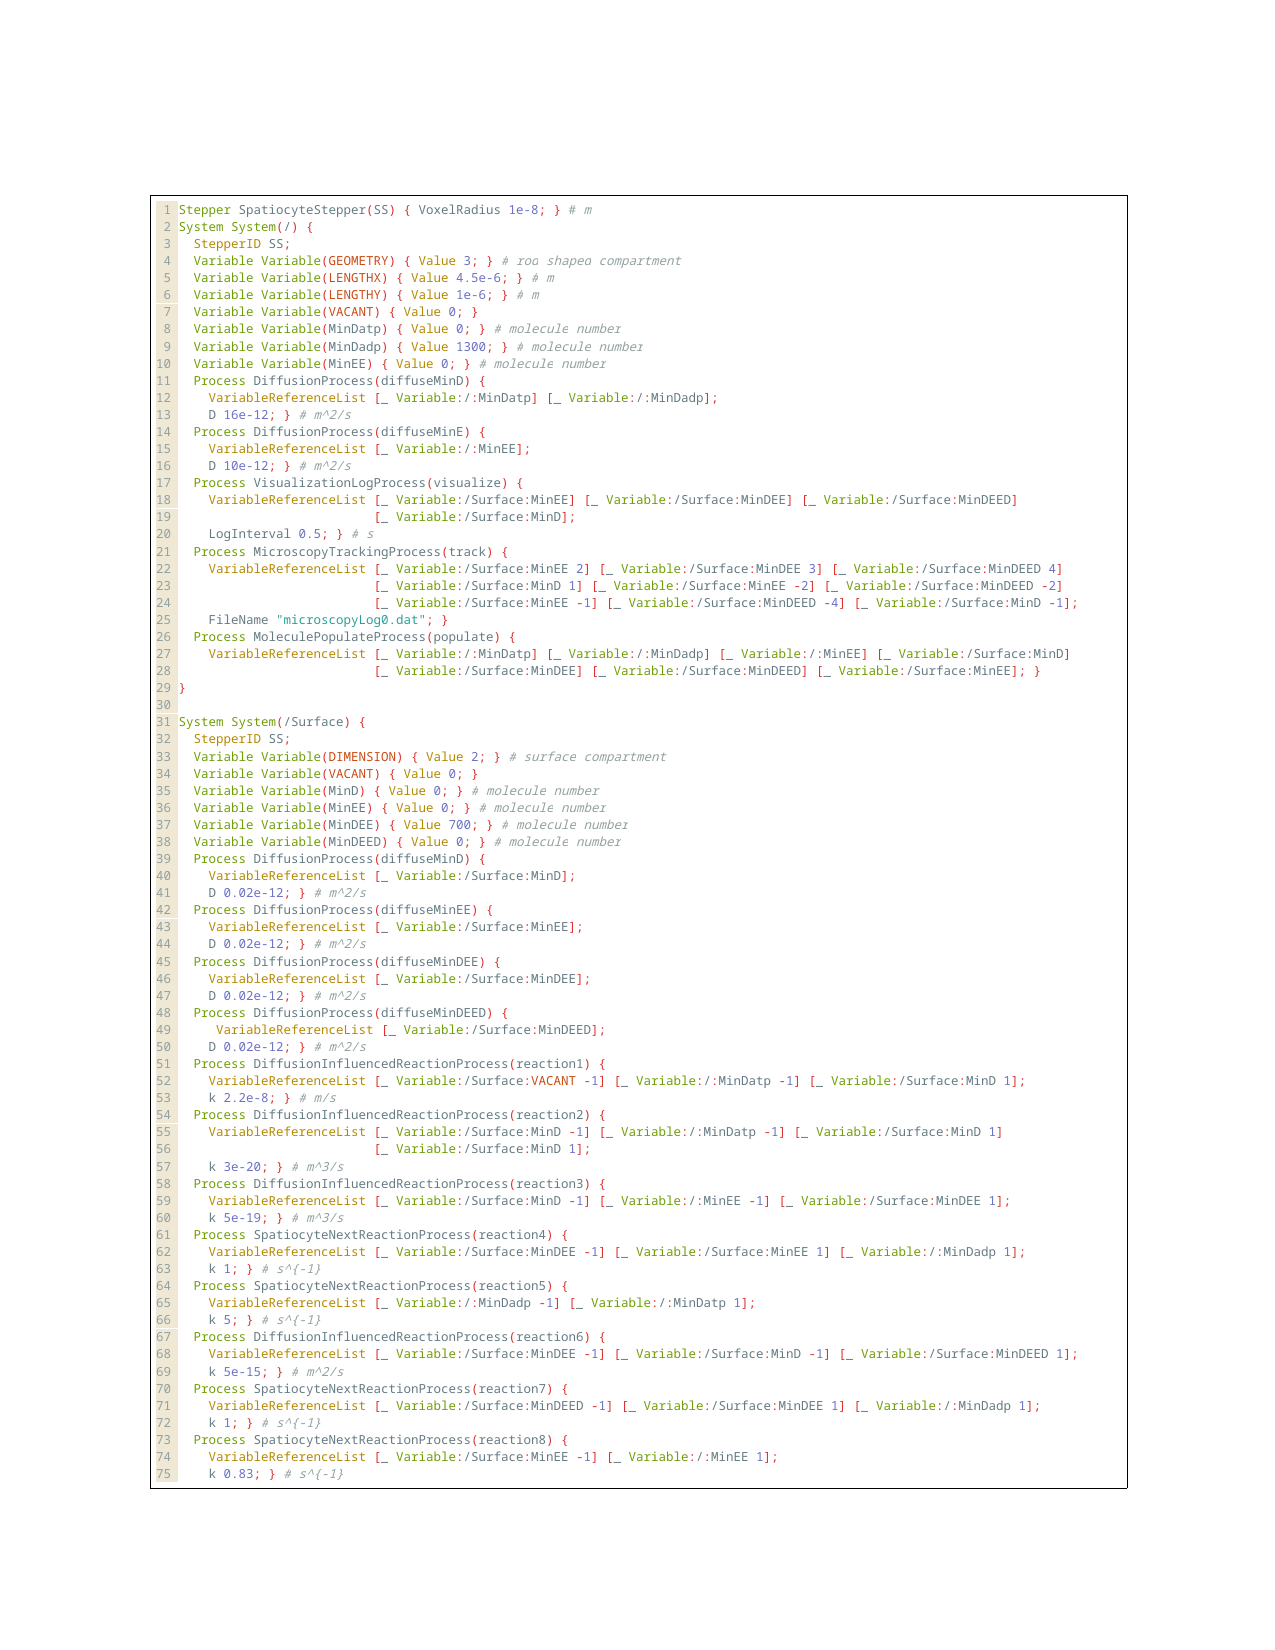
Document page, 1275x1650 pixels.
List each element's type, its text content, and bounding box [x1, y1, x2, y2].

table_header 1 Stepper SpatiocyteStepper(SS) { VoxelRadius 1e-8; } # m 2 System System(/) { 3 StepperID SS; 4 Variable Variable(GEOMETRY) { Value 3; } # rod shaped compartment 5 Variable Variable(LENGTHX) { Value 4.5e-6; } # m 6 Variable Variable(LENGTHY) { Value 1e-6; } # m 7 Variable Variable(VACANT) { Value 0; } 8 Variable Variable(MinDatp) { Value 0; } # molecule number 9 Variable Variable(MinDadp) { Value 1300; } # molecule number 10 Variable Variable(MinEE) { Value 0; } # molecule number 11 Process DiffusionProcess(diffuseMinD) { 12 VariableReferenceList [_ Variable:/:MinDatp] [_ Variable:/:MinDadp]; 13 D 16e-12; } # m^2/s 14 Process DiffusionProcess(diffuseMinE) { 15 VariableReferenceList [_ Variable:/:MinEE]; 16 D 10e-12; } # m^2/s 17 Process VisualizationLogProcess(visualize) { 18 VariableReferenceList [_ Variable:/Surface:MinEE] [_ Variable:/Surface:MinDEE] [_ Variable:/Surface:MinDEED] 19 [_ Variable:/Surface:MinD]; 20 LogInterval 0.5; } # s 21 Process MicroscopyTrackingProcess(track) { 22 VariableReferenceList [_ Variable:/Surface:MinEE 2] [_ Variable:/Surface:MinDEE 3] [_ Variable:/Surface:MinDEED 4] 23 [_ Variable:/Surface:MinD 1] [_ Variable:/Surface:MinEE -2] [_ Variable:/Surface:MinDEED -2] 24 [_ Variable:/Surface:MinEE -1] [_ Variable:/Surface:MinDEED -4] [_ Variable:/Surface:MinD -1]; 25 FileName "microscopyLog0.dat"; } 26 Process MoleculePopulateProcess(populate) { 27 VariableReferenceList [_ Variable:/:MinDatp] [_ Variable:/:MinDadp] [_ Variable:/:MinEE] [_ Variable:/Surface:MinD] 28 [_ Variable:/Surface:MinDEE] [_ Variable:/Surface:MinDEED] [_ Variable:/Surface:MinEE]; } 29 } 30 31 System System(/Surface) { 32 StepperID SS; 33 Variable Variable(DIMENSION) { Value 2; } # surface compartment 34 Variable Variable(VACANT) { Value 0; } 35 Variable Variable(MinD) { Value 0; } # molecule number 36 Variable Variable(MinEE) { Value 0; } # molecule number 37 Variable Variable(MinDEE) { Value 700; } # molecule number 38 Variable Variable(MinDEED) { Value 0; } # molecule number 39 Process DiffusionProcess(diffuseMinD) { 40 VariableReferenceList [_ Variable:/Surface:MinD]; 41 D 0.02e-12; } # m^2/s 42 Process DiffusionProcess(diffuseMinEE) { 43 VariableReferenceList [_ Variable:/Surface:MinEE]; 44 D 0.02e-12; } # m^2/s 45 Process DiffusionProcess(diffuseMinDEE) { 46 VariableReferenceList [_ Variable:/Surface:MinDEE]; 47 D 0.02e-12; } # m^2/s 48 Process DiffusionProcess(diffuseMinDEED) { 49 VariableReferenceList [_ Variable:/Surface:MinDEED]; 50 D 0.02e-12; } # m^2/s 51 Process DiffusionInfluencedReactionProcess(reaction1) { 52 VariableReferenceList [_ Variable:/Surface:VACANT -1] [_ Variable:/:MinDatp -1] [_ Variable:/Surface:MinD 1]; 53 k 2.2e-8; } # m/s 54 Process DiffusionInfluencedReactionProcess(reaction2) { 55 VariableReferenceList [_ Variable:/Surface:MinD -1] [_ Variable:/:MinDatp -1] [_ Variable:/Surface:MinD 1] 56 [_ Variable:/Surface:MinD 1]; 57 k 3e-20; } # m^3/s 58 Process DiffusionInfluencedReactionProcess(reaction3) { 59 VariableReferenceList [_ Variable:/Surface:MinD -1] [_ Variable:/:MinEE -1] [_ Variable:/Surface:MinDEE 1]; 60 k 5e-19; } # m^3/s 61 Process SpatiocyteNextReactionProcess(reaction4) { 62 VariableReferenceList [_ Variable:/Surface:MinDEE -1] [_ Variable:/Surface:MinEE 1] [_ Variable:/:MinDadp 1]; 63 k 1; } # s^{-1} 64 Process SpatiocyteNextReactionProcess(reaction5) { 65 VariableReferenceList [_ Variable:/:MinDadp -1] [_ Variable:/:MinDatp 1]; 66 k 5; } # s^{-1} 67 Process DiffusionInfluencedReactionProcess(reaction6) { 68 VariableReferenceList [_ Variable:/Surface:MinDEE -1] [_ Variable:/Surface:MinD -1] [_ Variable:/Surface:MinDEED 1]; 69 k 5e-15; } # m^2/s 70 Process SpatiocyteNextReactionProcess(reaction7) { 71 VariableReferenceList [_ Variable:/Surface:MinDEED -1] [_ Variable:/Surface:MinDEE 1] [_ Variable:/:MinDadp 1]; 72 k 1; } # s^{-1} 73 Process SpatiocyteNextReactionProcess(reaction8) { 74 VariableReferenceList [_ Variable:/Surface:MinEE -1] [_ Variable:/:MinEE 1]; 75 k 0.83; } # s^{-1} [151, 196, 1127, 1488]
